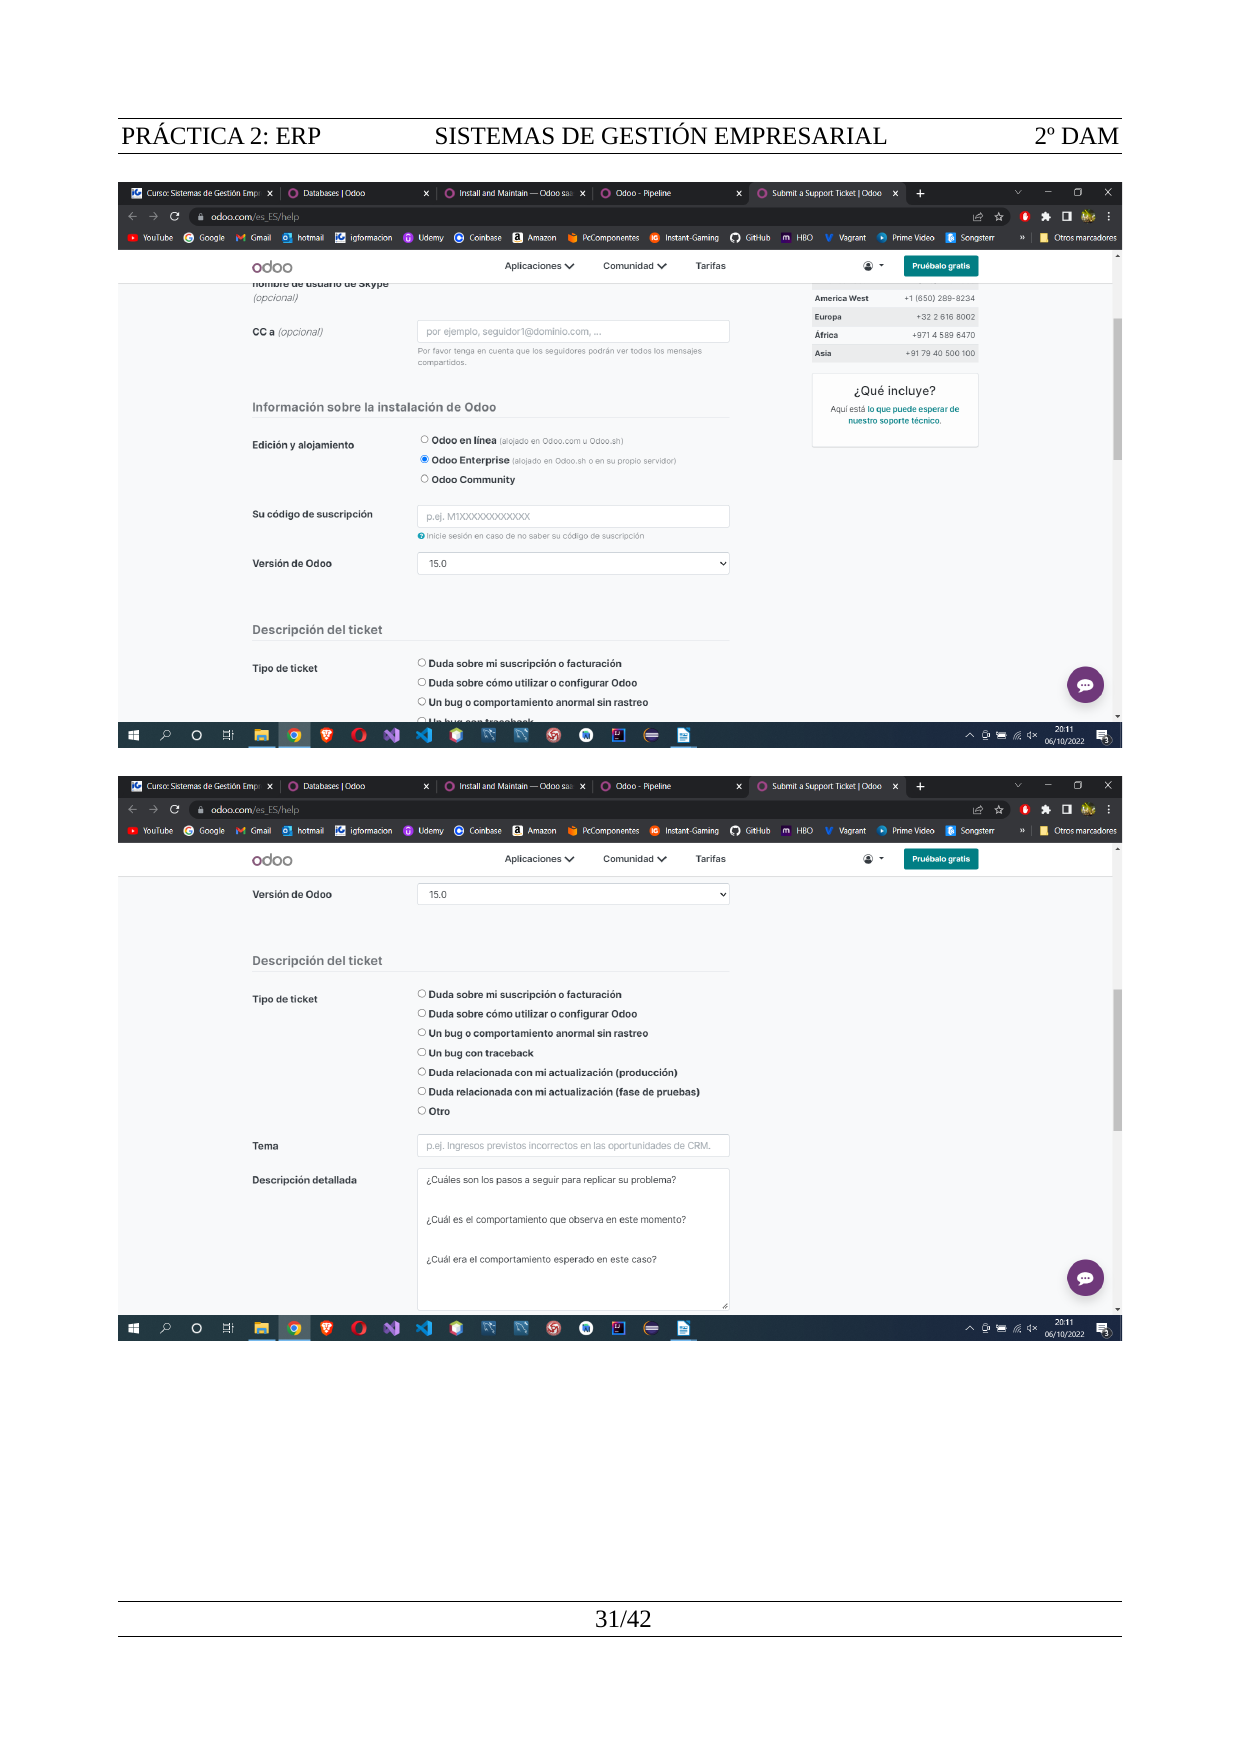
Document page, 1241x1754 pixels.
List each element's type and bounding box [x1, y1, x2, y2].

picture [118, 182, 1123, 748]
picture [118, 776, 1123, 1341]
